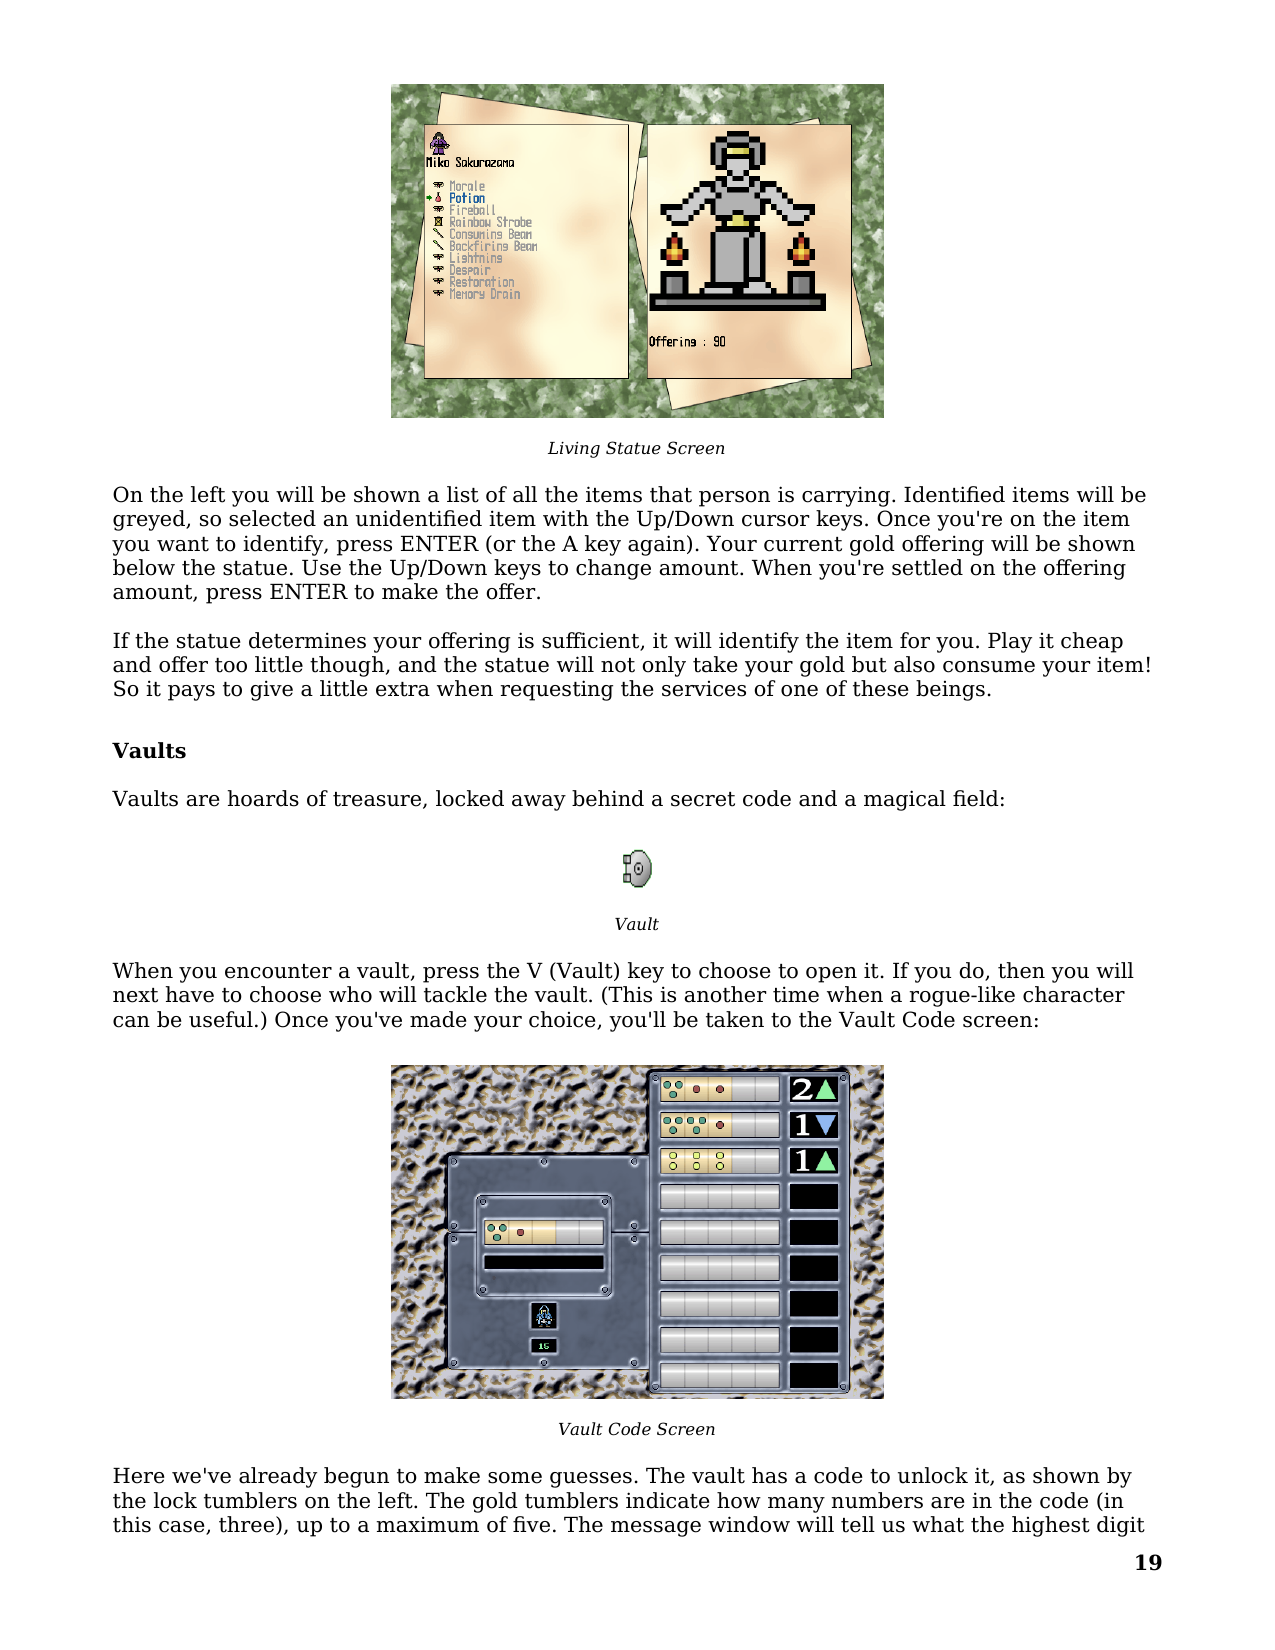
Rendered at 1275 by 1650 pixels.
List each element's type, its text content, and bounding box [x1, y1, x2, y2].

text When you encounter a vault, press the V (Vault) key to choose to open it. If you do, then you will next have to choose who will tackle the vault. (This is another time when a rogue-like character can be useful.) Once you've made your choice, you'll be taken to the Vault Code screen: [112, 959, 1162, 1032]
text Vault Code Screen [112, 1420, 1162, 1439]
subtitle Vaults [112, 738, 1162, 763]
text Vault [112, 915, 1162, 934]
picture [620, 844, 655, 894]
text On the left you will be shown a list of all the items that person is carrying. Identified items will be greyed, so selected an unidentified item with the Up/Down cursor keys. Once you're on the item you want to identify, press ENTER (or the A key again). Your current gold offering will be shown below the statue. Use the Up/Down keys to change amount. When you're settled on the offering amount, press ENTER to make the offer. [112, 483, 1162, 604]
text Vaults are hoards of treasure, locked away behind a secret code and a magical field: [112, 787, 1162, 811]
picture [391, 1065, 884, 1399]
text Here we've already begun to make some guesses. The vault has a code to unlock it, as shown by the lock tumblers on the left. The gold tumblers indicate how many numbers are in the code (in this case, three), up to a maximum of five. The message window will tell us what the highest digit [112, 1464, 1162, 1537]
text If the statue determines your offering is sufficient, it will identify the item for you. Play it cheap and offer too little though, and the statue will not only take your gold but also consume your item! So it pays to give a little extra when requesting the services of one of these beings. [112, 629, 1162, 702]
text Living Statue Screen [112, 439, 1162, 458]
picture [391, 84, 884, 418]
